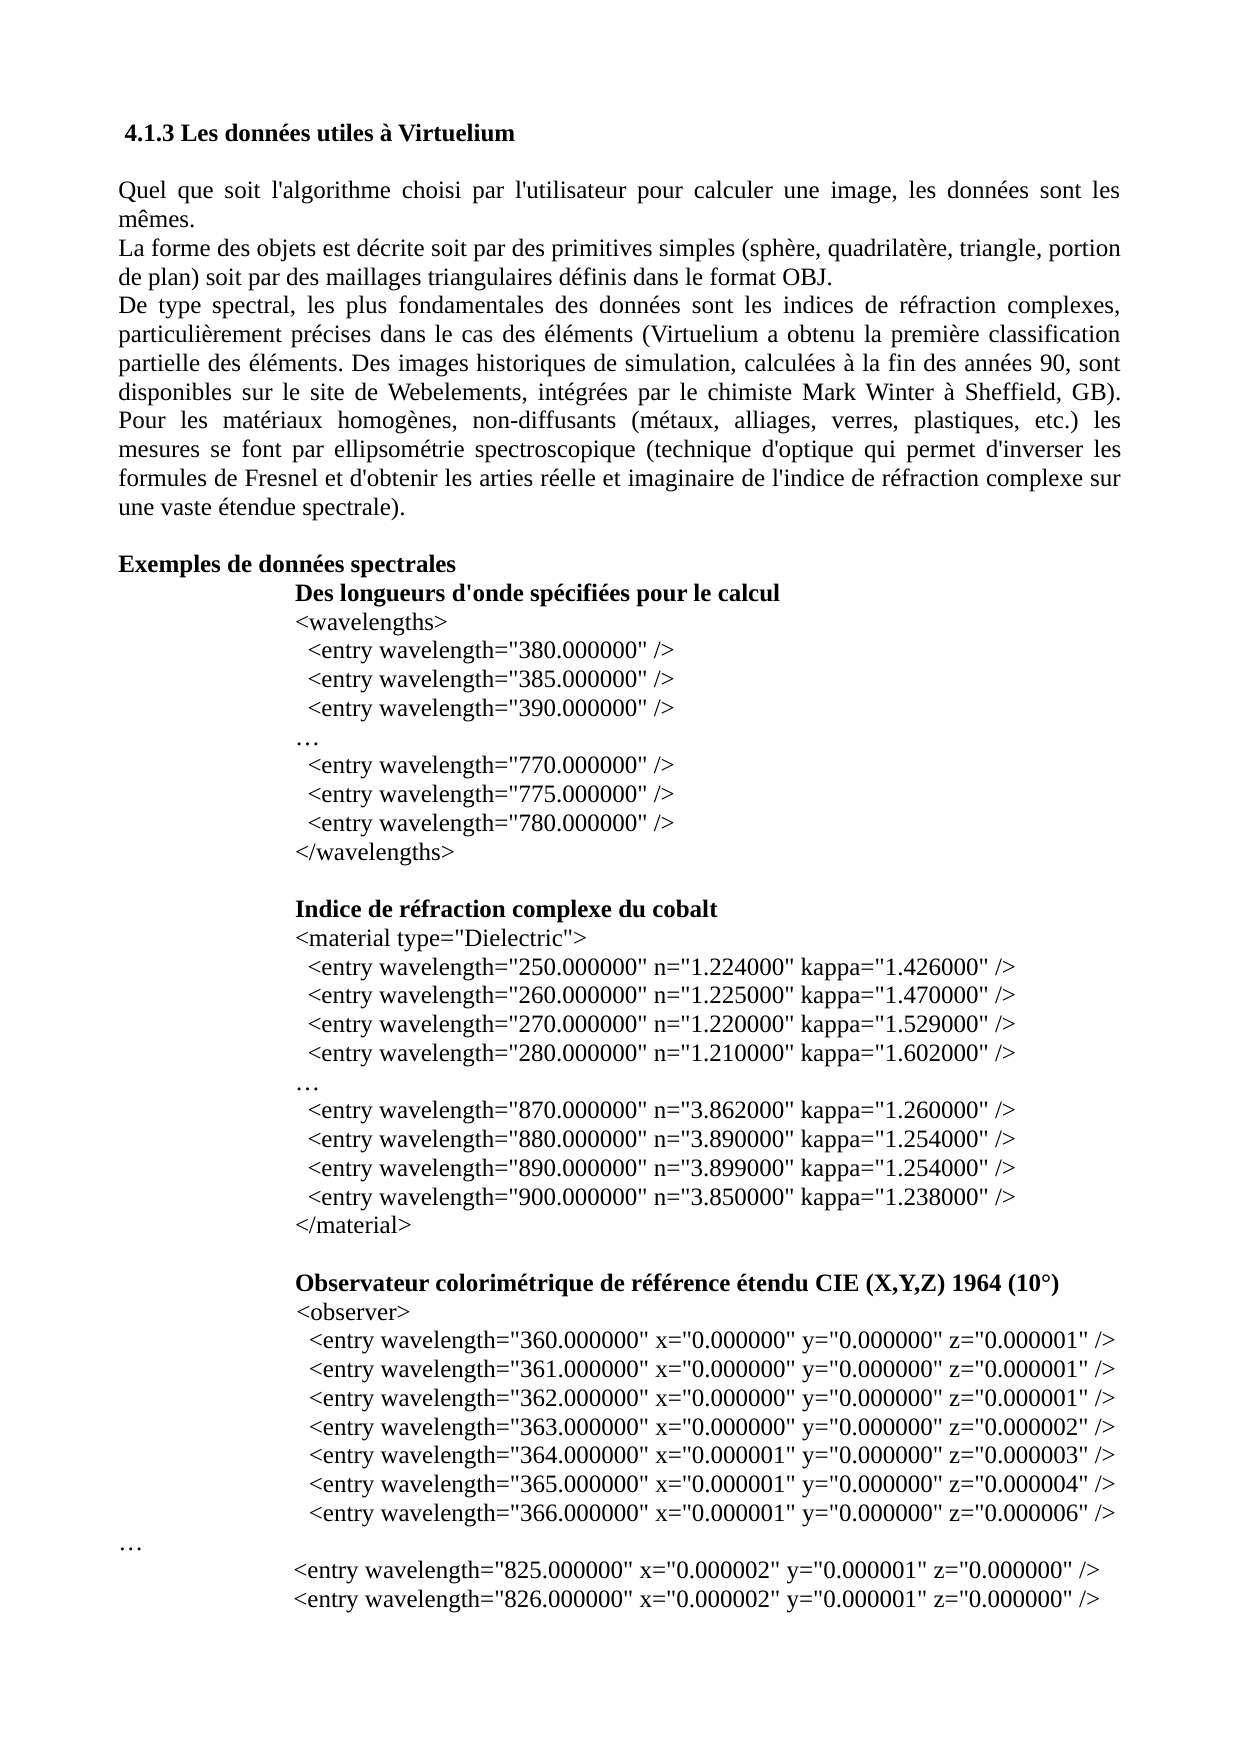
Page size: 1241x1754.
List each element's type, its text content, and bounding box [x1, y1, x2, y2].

text … [295, 722, 1122, 751]
text <entry wavelength="890.000000" n="3.899000" kappa="1.254000" /> [295, 1153, 1122, 1182]
text De type spectral, les plus fondamentales des données sont les indices de réfraction complexes, particulièrement précises dans le cas des éléments (Virtuelium a obtenu la première classification partielle des éléments. Des images historiques de simulation, calculées à la fin des années 90, sont disponibles sur le site de Webelements, intégrées par le chimiste Mark Winter à Sheffield, GB). Pour les matériaux homogènes, non-diffusants (métaux, alliages, verres, plastiques, etc.) les mesures se font par ellipsométrie spectroscopique (technique d'optique qui permet d'inverser les formules de Fresnel et d'obtenir les arties réelle et imaginaire de l'indice de réfraction complexe sur une vaste étendue spectrale). [118, 291, 1122, 521]
text <wavelengths> [295, 607, 1122, 636]
text Indice de réfraction complexe du cobalt [295, 894, 1122, 923]
text </material> [295, 1211, 1122, 1239]
text <entry wavelength="270.000000" n="1.220000" kappa="1.529000" /> [295, 1009, 1122, 1038]
text <entry wavelength="880.000000" n="3.890000" kappa="1.254000" /> [295, 1124, 1122, 1153]
text <entry wavelength="361.000000" x="0.000000" y="0.000000" z="0.000001" /> [296, 1354, 1122, 1383]
text … [295, 1067, 1122, 1096]
text <entry wavelength="780.000000" /> [295, 808, 1122, 837]
text 4.1.3 Les données utiles à Virtuelium [118, 118, 1122, 147]
text <entry wavelength="250.000000" n="1.224000" kappa="1.426000" /> [295, 952, 1122, 981]
text Observateur colorimétrique de référence étendu CIE (X,Y,Z) 1964 (10°) [295, 1268, 1122, 1297]
text <entry wavelength="380.000000" /> [295, 636, 1122, 664]
text <entry wavelength="365.000000" x="0.000001" y="0.000000" z="0.000004" /> [296, 1469, 1122, 1498]
text <entry wavelength="775.000000" /> [295, 779, 1122, 808]
text <material type="Dielectric"> [295, 923, 1122, 952]
text <entry wavelength="390.000000" /> [295, 693, 1122, 722]
text <entry wavelength="363.000000" x="0.000000" y="0.000000" z="0.000002" /> [296, 1412, 1122, 1441]
text </wavelengths> [295, 837, 1122, 866]
text Des longueurs d'onde spécifiées pour le calcul [295, 578, 1122, 607]
text La forme des objets est décrite soit par des primitives simples (sphère, quadrilatère, triangle, portion de plan) soit par des maillages triangulaires définis dans le format OBJ. [118, 233, 1122, 291]
text <entry wavelength="360.000000" x="0.000000" y="0.000000" z="0.000001" /> [296, 1326, 1122, 1354]
text <entry wavelength="770.000000" /> [295, 751, 1122, 779]
text <entry wavelength="366.000000" x="0.000001" y="0.000000" z="0.000006" /> [296, 1498, 1122, 1527]
text Exemples de données spectrales [118, 549, 1122, 578]
text … [118, 1527, 1122, 1556]
text <entry wavelength="280.000000" n="1.210000" kappa="1.602000" /> [295, 1038, 1122, 1067]
text <entry wavelength="385.000000" /> [295, 664, 1122, 693]
text <entry wavelength="364.000000" x="0.000001" y="0.000000" z="0.000003" /> [296, 1441, 1122, 1469]
text Quel que soit l'algorithme choisi par l'utilisateur pour calculer une image, les données sont les mêmes. [118, 176, 1122, 233]
text <entry wavelength="825.000000" x="0.000002" y="0.000001" z="0.000000" /> [281, 1556, 1122, 1584]
text <entry wavelength="260.000000" n="1.225000" kappa="1.470000" /> [295, 981, 1122, 1009]
text <entry wavelength="870.000000" n="3.862000" kappa="1.260000" /> [295, 1096, 1122, 1124]
text <entry wavelength="900.000000" n="3.850000" kappa="1.238000" /> [295, 1182, 1122, 1211]
text <entry wavelength="826.000000" x="0.000002" y="0.000001" z="0.000000" /> [281, 1584, 1122, 1613]
text <entry wavelength="362.000000" x="0.000000" y="0.000000" z="0.000001" /> [296, 1383, 1122, 1412]
text <observer> [296, 1297, 1122, 1326]
